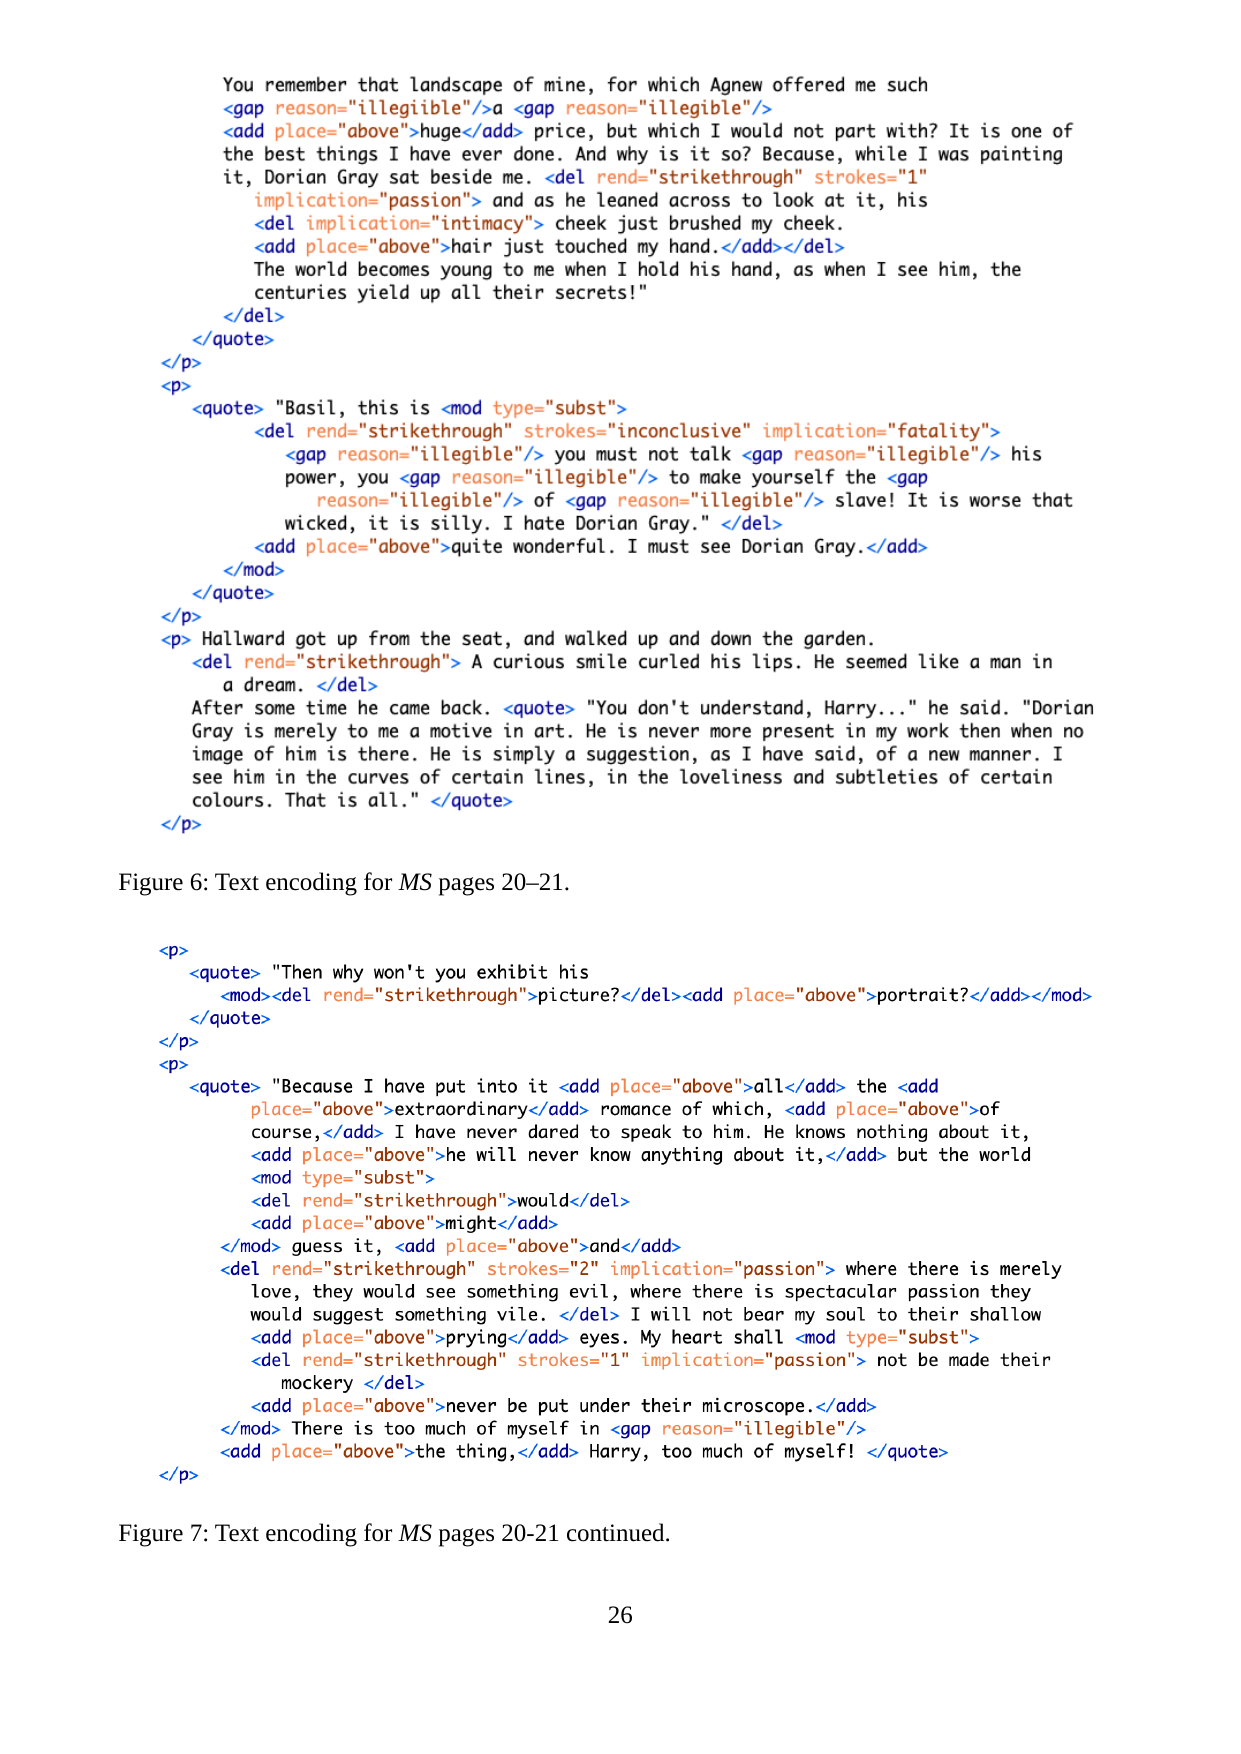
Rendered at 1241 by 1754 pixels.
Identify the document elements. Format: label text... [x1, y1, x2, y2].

text Figure 7: Text encoding for MS pages 20-21 continued. [118, 1489, 1122, 1546]
text Figure 6: Text encoding for MS pages 20–21. [118, 839, 1122, 896]
